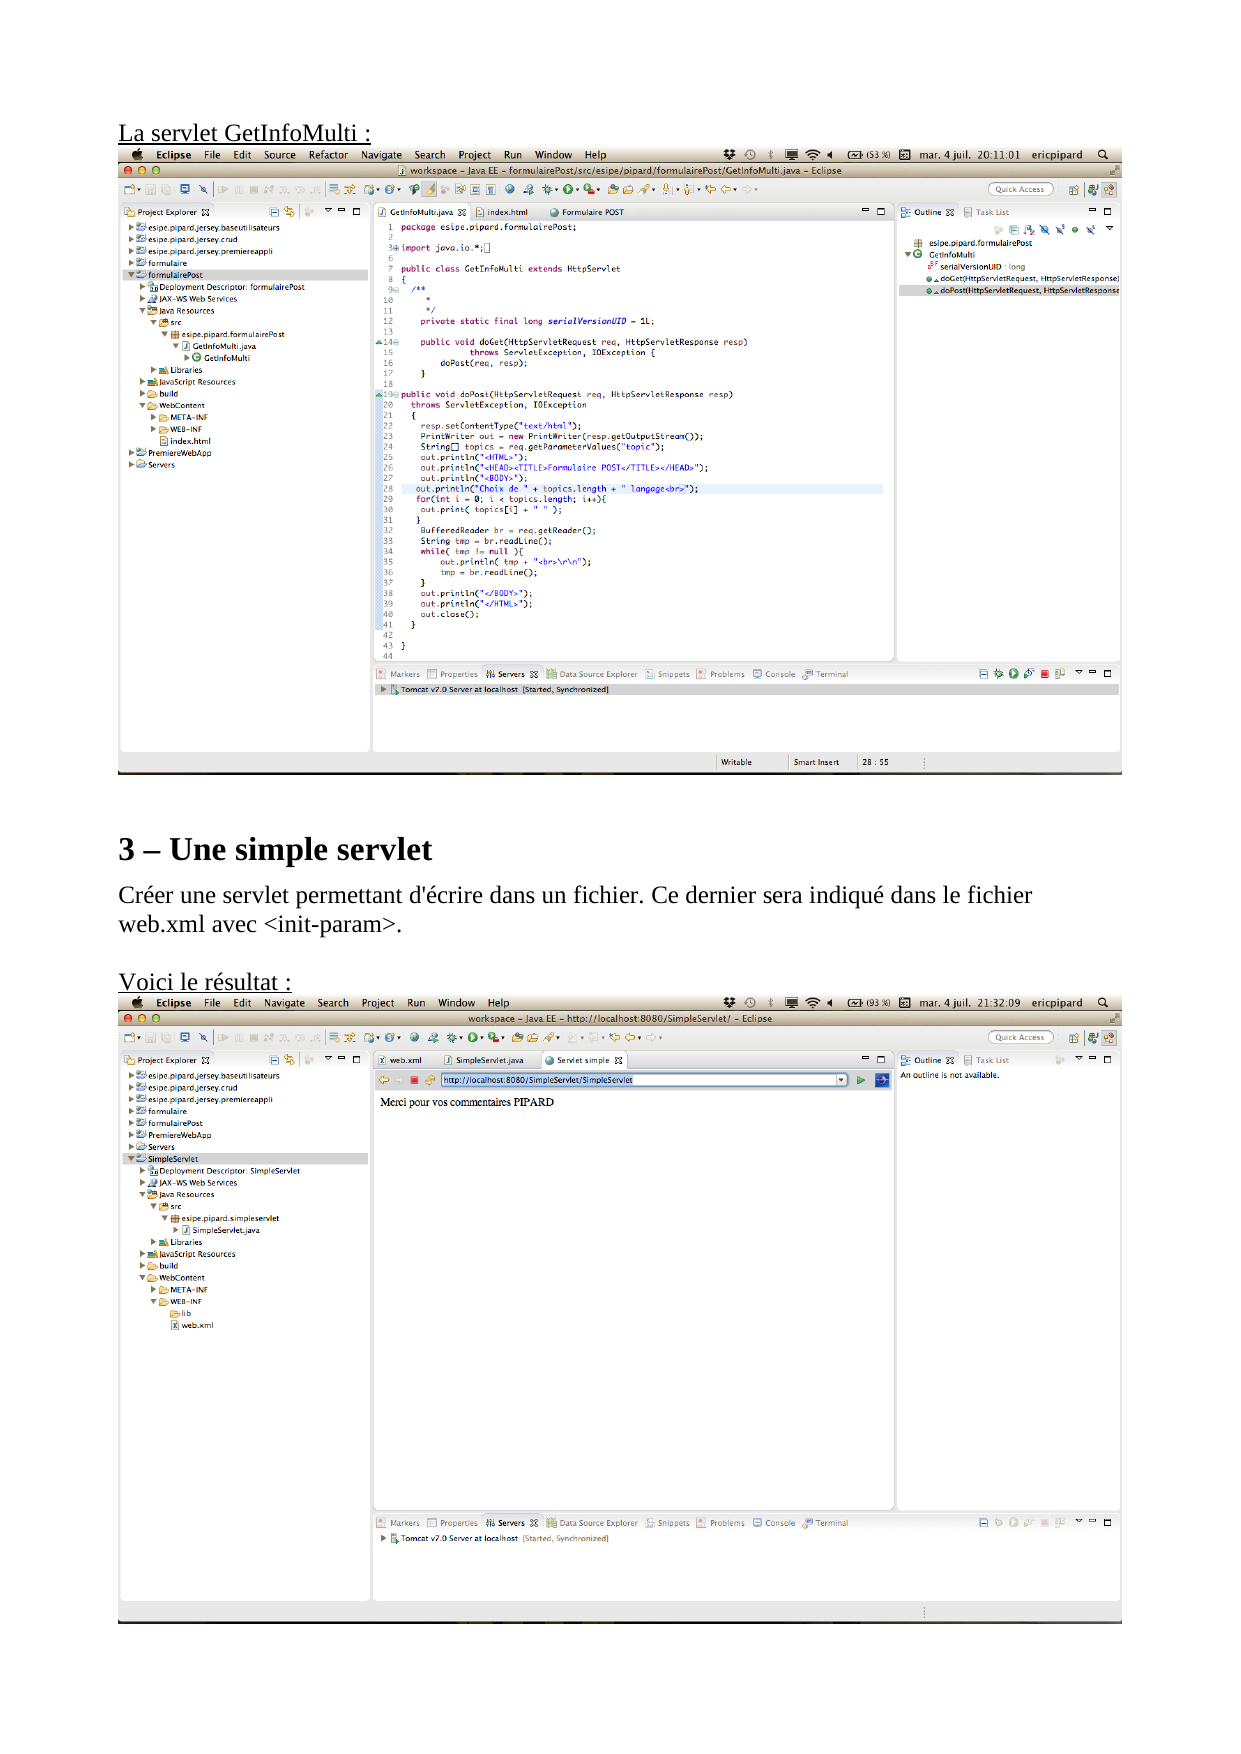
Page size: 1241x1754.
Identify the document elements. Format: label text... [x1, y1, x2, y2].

picture [118, 995, 1122, 1624]
text La servlet GetInfoMulti : [118, 118, 1122, 147]
text Créer une servlet permettant d'écrire dans un fichier. Ce dernier sera indiqué dans le fichier web.xml avec <init-param>. [118, 879, 1122, 938]
text Voici le résultat : [118, 967, 1122, 995]
picture [118, 147, 1122, 775]
subtitle 3 – Une simple servlet [118, 829, 1122, 867]
